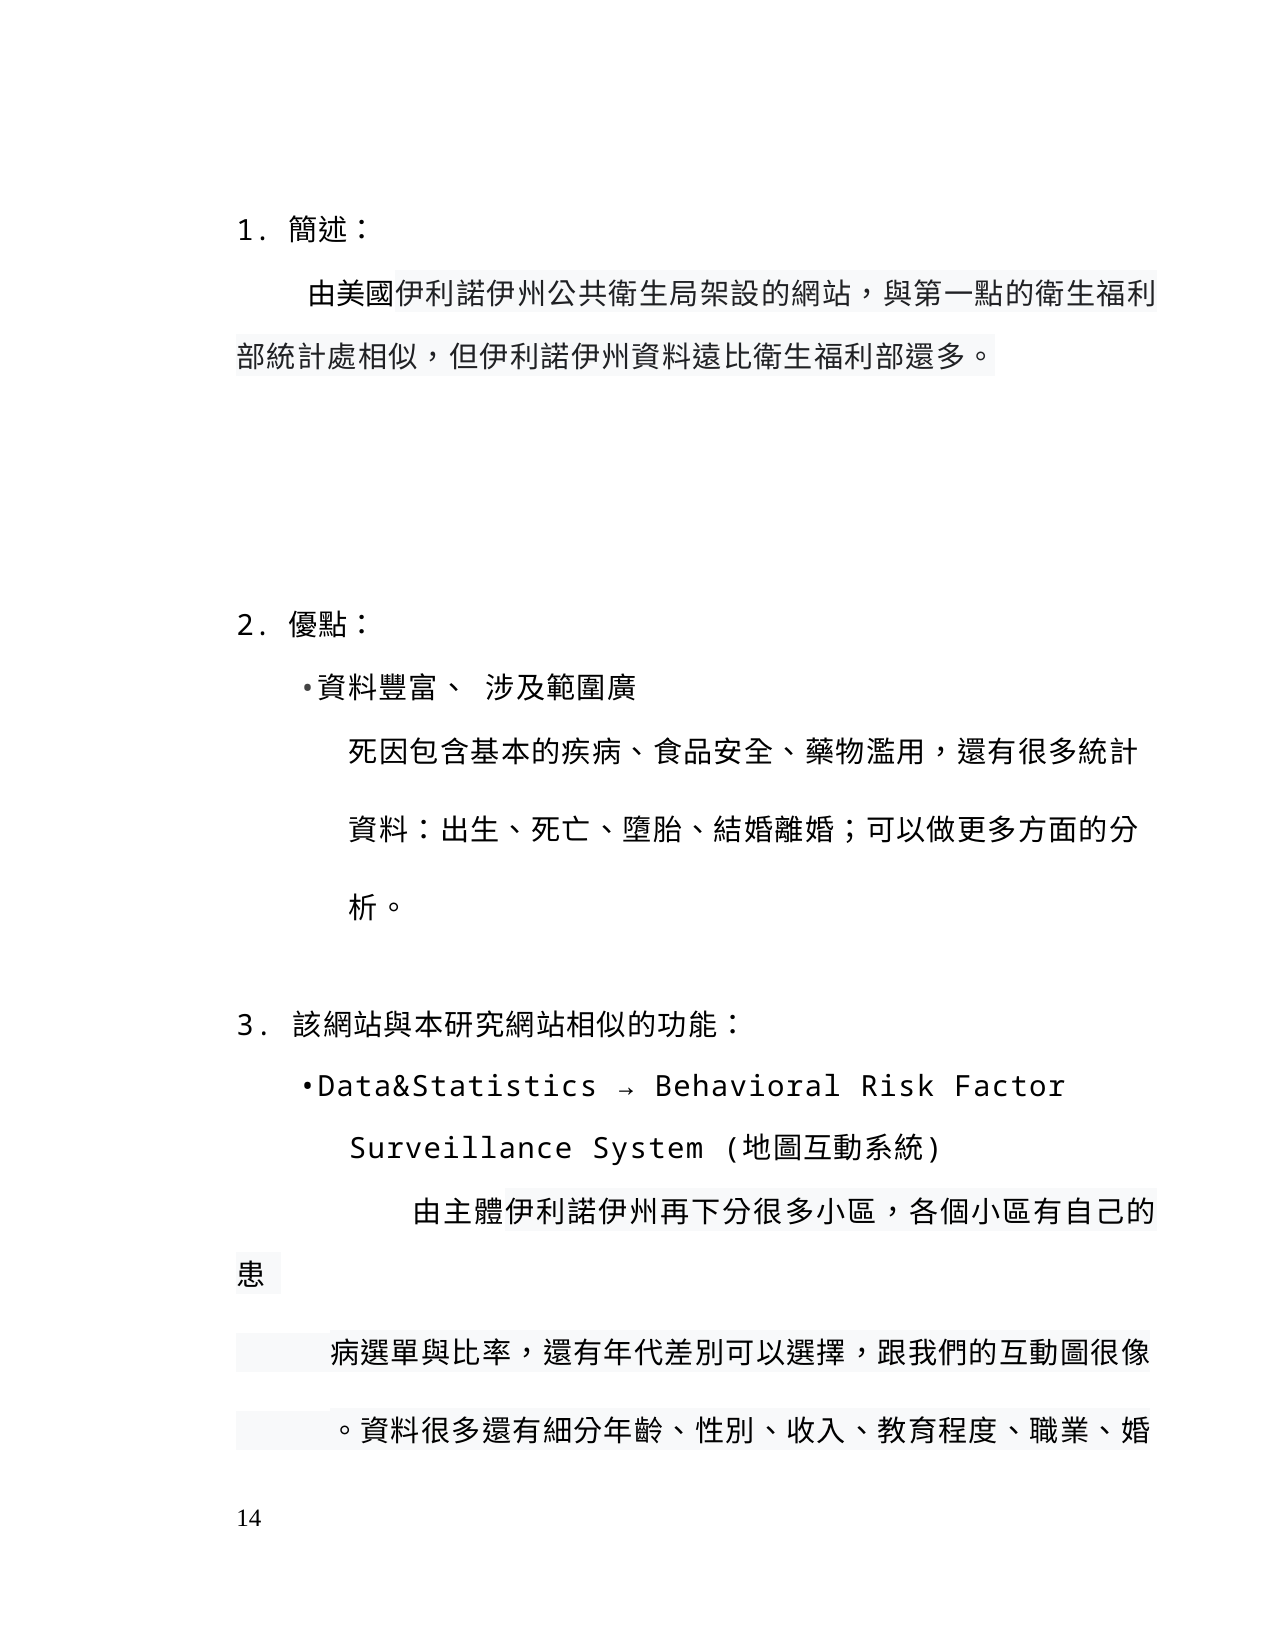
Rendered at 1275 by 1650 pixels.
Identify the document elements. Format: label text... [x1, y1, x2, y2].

text 3. 該網站與本研究網站相似的功能： [236, 1002, 1157, 1044]
text 析。 [236, 884, 1157, 927]
text 。資料很多還有細分年齡、性別、收入、教育程度、職業、婚 [236, 1408, 1157, 1450]
text 由主體伊利諾伊州再下分很多小區，各個小區有自己的患 [236, 1188, 1157, 1294]
text 2. 優點： [236, 601, 1157, 644]
text 病選單與比率，還有年代差別可以選擇，跟我們的互動圖很像 [236, 1330, 1157, 1372]
text 死因包含基本的疾病、食品安全、藥物濫用，還有很多統計 [236, 728, 1157, 771]
text •資料豐富、 涉及範圍廣 [236, 665, 1157, 707]
text 資料：出生、死亡、墮胎、結婚離婚；可以做更多方面的分 [236, 806, 1157, 849]
text 由美國伊利諾伊州公共衛生局架設的網站，與第一點的衛生福利部統計處相似，但伊利諾伊州資料遠比衛生福利部還多。 [236, 270, 1157, 376]
text 1. 簡述： [236, 207, 1157, 249]
text •Data&Statistics → Behavioral Risk Factor [236, 1065, 1157, 1105]
text Surveillance System (地圖互動系統) [236, 1125, 1157, 1167]
